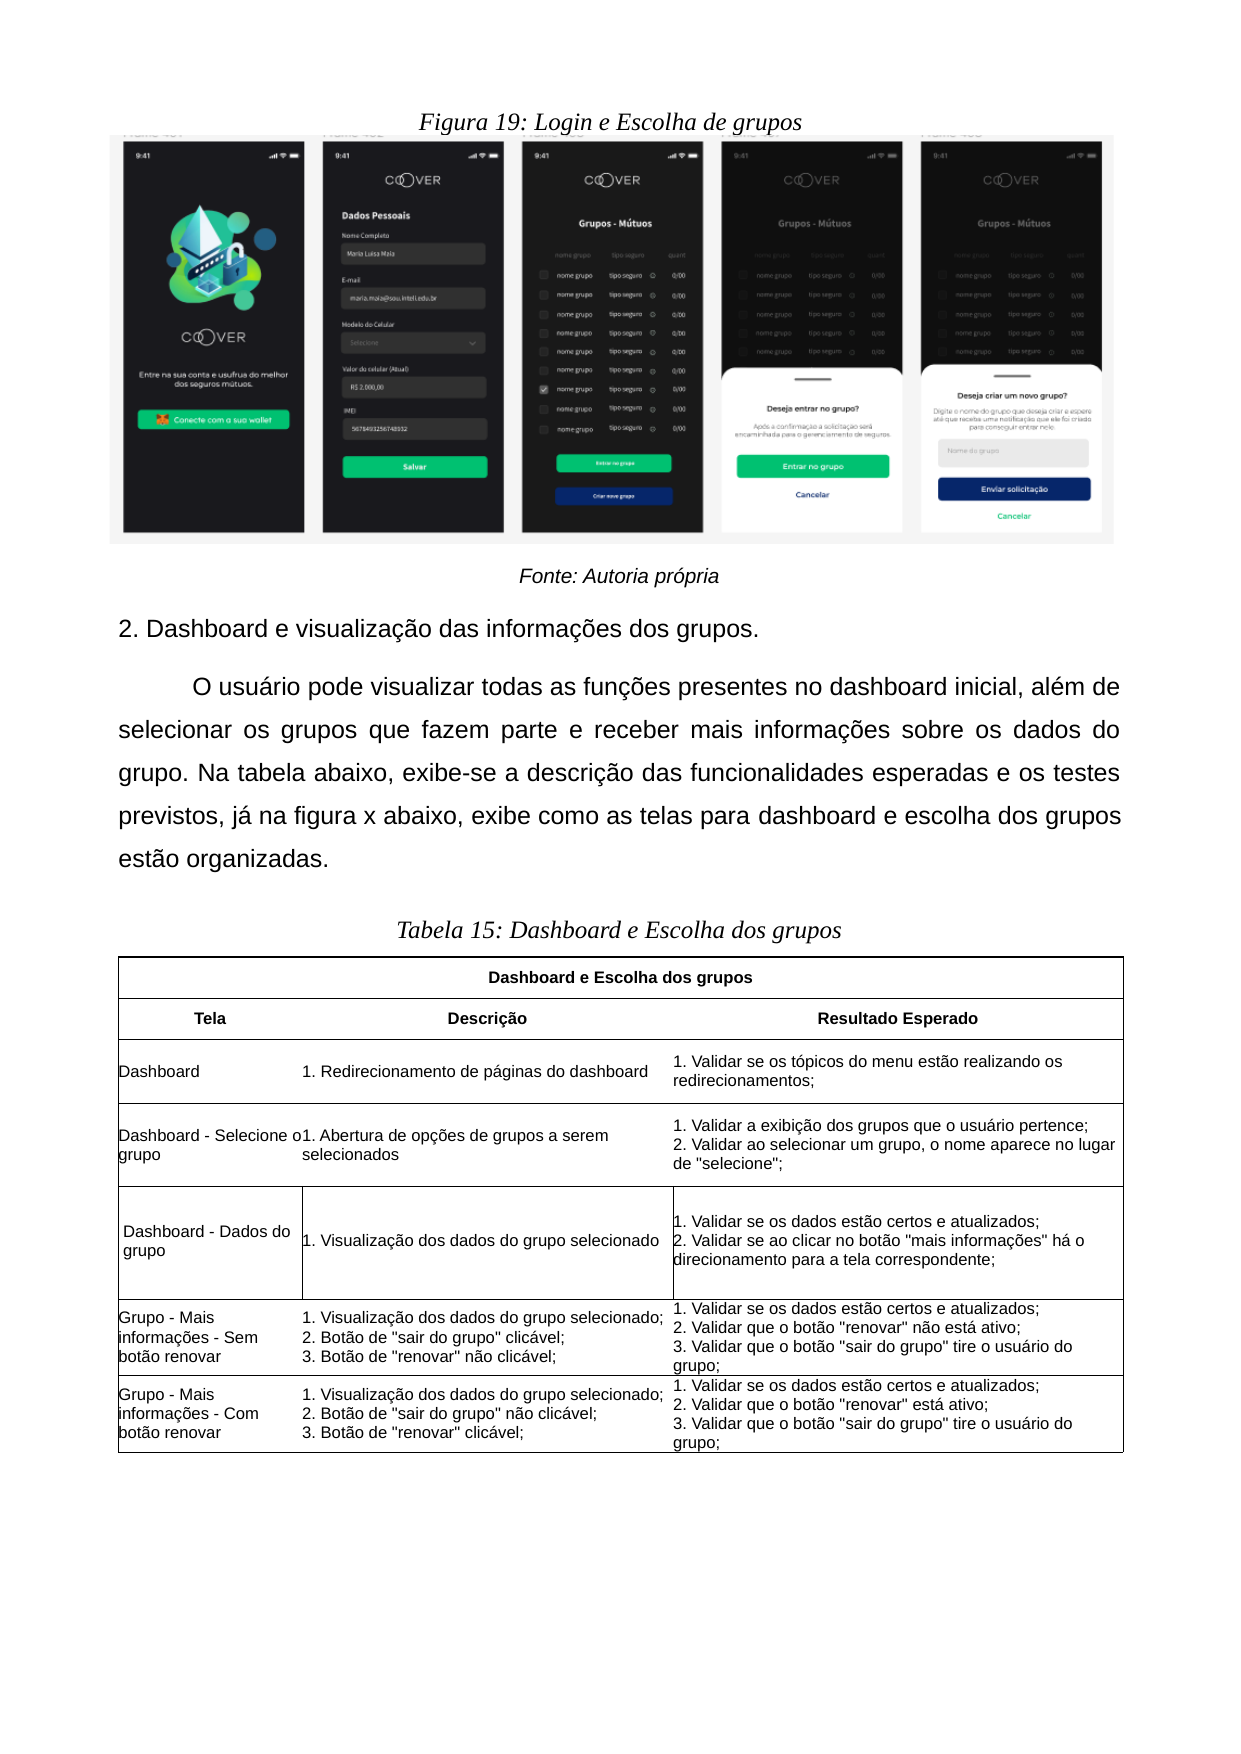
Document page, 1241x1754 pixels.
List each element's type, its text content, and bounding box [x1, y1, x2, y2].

table_cell Dashboard - Selecione o grupo [119, 1104, 302, 1186]
text [109, 94, 1113, 107]
text O usuário pode visualizar todas as funções presentes no dashboard inicial, além de selecionar os grupos que fazem parte e receber mais informações sobre os dados do grupo. Na tabela abaixo, exibe-se a descrição das funcionalidades esperadas e os testes previstos, já na figura x abaixo, exibe como as telas para dashboard e escolha dos grupos estão organizadas. [118, 672, 1122, 873]
table_cell Grupo - Mais informações - Com botão renovar [119, 1376, 302, 1452]
table_cell 1. Validar se os tópicos do menu estão realizando os redirecionamentos; [673, 1040, 1123, 1103]
table_cell 1. Validar se os dados estão certos e atualizados; 2. Validar que o botão "renovar" está ativo; 3. Validar que o botão "sair do grupo" tire o usuário do grupo; [673, 1376, 1123, 1452]
table_cell 1. Visualização dos dados do grupo selecionado; 2. Botão de "sair do grupo" clicável; 3. Botão de "renovar" não clicável; [302, 1300, 673, 1375]
table_cell 1. Abertura de opções de grupos a serem selecionados [302, 1104, 673, 1186]
table_cell Dashboard - Dados do grupo [119, 1187, 302, 1298]
table_cell Grupo - Mais informações - Sem botão renovar [119, 1300, 302, 1375]
table_cell Dashboard [119, 1040, 302, 1103]
table_cell Descrição [302, 999, 673, 1038]
text 2. Dashboard e visualização das informações dos grupos. [118, 614, 1122, 643]
text Tabela 15: Dashboard e Escolha dos grupos [118, 915, 1122, 943]
table_cell 1. Validar a exibição dos grupos que o usuário pertence; 2. Validar ao selecionar um grupo, o nome aparece no lugar de "selecione"; [673, 1104, 1123, 1186]
text Figura 19: Login e Escolha de grupos [109, 107, 1113, 135]
table_cell 1. Visualização dos dados do grupo selecionado [303, 1187, 673, 1298]
picture [109, 135, 1114, 544]
text Fonte: Autoria própria [109, 118, 1122, 588]
table_cell Resultado Esperado [673, 999, 1123, 1038]
table_cell 1. Validar se os dados estão certos e atualizados; 2. Validar se ao clicar no botão "mais informações" há o direcionamento para a tela correspondente; [674, 1187, 1123, 1298]
table_header Dashboard e Escolha dos grupos [119, 958, 1123, 998]
table_cell 1. Visualização dos dados do grupo selecionado; 2. Botão de "sair do grupo" não clicável; 3. Botão de "renovar" clicável; [302, 1376, 673, 1452]
table_cell Tela [119, 999, 302, 1038]
table_cell 1. Redirecionamento de páginas do dashboard [302, 1040, 673, 1103]
table_cell 1. Validar se os dados estão certos e atualizados; 2. Validar que o botão "renovar" não está ativo; 3. Validar que o botão "sair do grupo" tire o usuário do grupo; [673, 1300, 1123, 1375]
